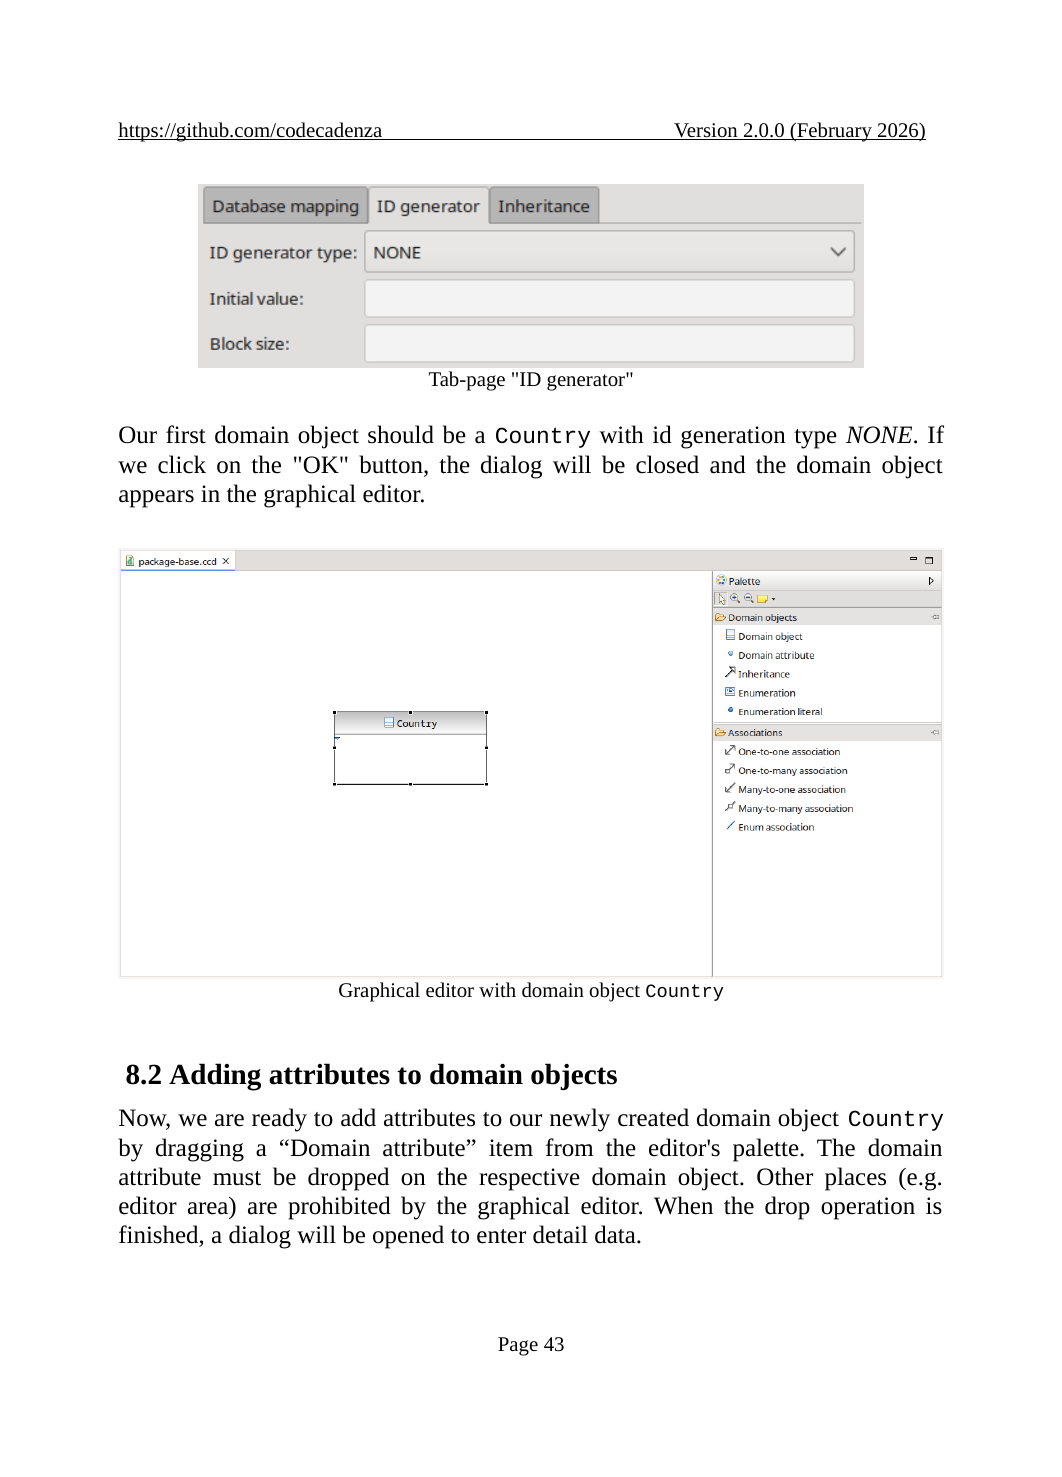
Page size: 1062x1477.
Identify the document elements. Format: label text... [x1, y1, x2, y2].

text Graphical editor with domain object Country [118, 979, 944, 1003]
text Now, we are ready to add attributes to our newly created domain object Country by dragging a “Domain attribute” item from the editor's palette. The domain attribute must be dropped on the respective domain object. Other places (e.g. editor area) are prohibited by the graphical editor. When the drop operation is finished, a dialog will be opened to enter detail data. [118, 1103, 944, 1248]
picture [118, 548, 944, 979]
text Our first domain object should be a Country with id generation type NONE. If we click on the "OK" button, the dialog will be closed and the domain object appears in the graphical editor. [118, 420, 944, 508]
subtitle Adding attributes to domain objects [118, 1057, 944, 1091]
text Tab-page "ID generator" [198, 368, 864, 391]
picture [197, 184, 864, 368]
